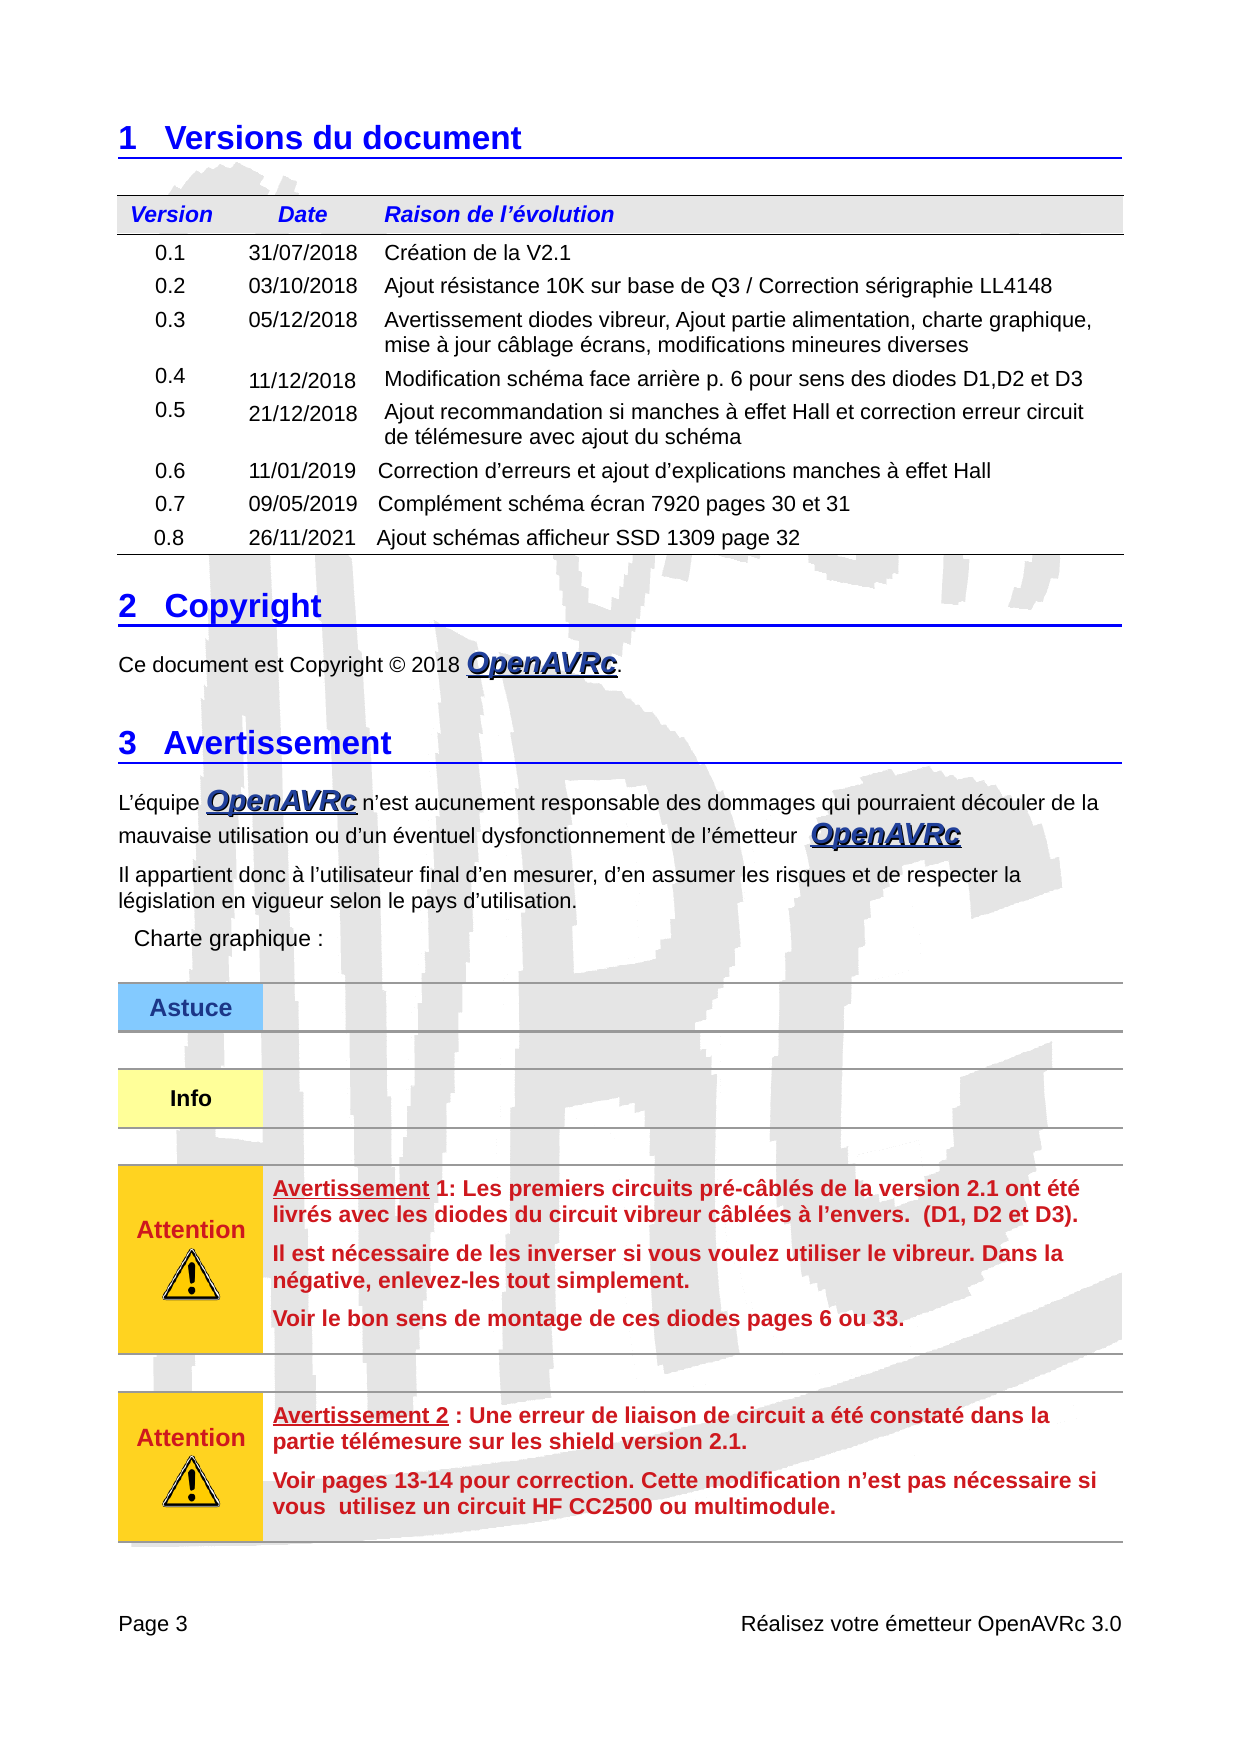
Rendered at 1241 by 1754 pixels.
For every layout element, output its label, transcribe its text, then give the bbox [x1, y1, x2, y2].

text Ce document est Copyright © 2018 OpenAVRc. [118, 646, 1122, 679]
table_header Avertissement 1: Les premiers circuits pré-câblés de la version 2.1 ont été livrés avec les diodes du circuit vibreur câblées à l’envers. (D1, D2 et D3). Il est nécessaire de les inverser si vous voulez utiliser le vibreur. Dans la négative, enlevez-les tout simplement. Voir le bon sens de montage de ces diodes pages 6 ou 33. [264, 1166, 1122, 1353]
table_header [264, 984, 1122, 1030]
table_header Raison de l’évolution [372, 196, 1123, 233]
table_header Version [117, 196, 236, 233]
text L’équipe OpenAVRc n’est aucunement responsable des dommages qui pourraient découler de la mauvaise utilisation ou d’un éventuel dysfonctionnement de l’émetteur OpenAVRc [118, 783, 1122, 850]
table_header Info [118, 1070, 263, 1127]
picture [158, 1451, 224, 1511]
table_header Attention [118, 1393, 263, 1541]
text Il appartient donc à l’utilisateur final d’en mesurer, d’en assumer les risques et de respecter la législation en vigueur selon le pays d’utilisation. [118, 862, 1122, 913]
text Charte graphique : [118, 925, 1122, 952]
table_cell 31/07/2018 03/10/2018 05/12/2018 11/12/2018 21/12/2018 11/01/2019 09/05/2019 26/11/2021 [236, 235, 372, 554]
table_cell Création de la V2.1 Ajout résistance 10K sur base de Q3 / Correction sérigraphie LL4148 Avertissement diodes vibreur, Ajout partie alimentation, charte graphique, mise à jour câblage écrans, modifications mineures diverses Modification schéma face arrière p. 6 pour sens des diodes D1,D2 et D3 Ajout recommandation si manches à effet Hall et correction erreur circuit de télémesure avec ajout du schéma Correction d’erreurs et ajout d’explications manches à effet Hall Complément schéma écran 7920 pages 30 et 31 Ajout schémas afficheur SSD 1309 page 32 [372, 235, 1123, 554]
table_header Attention [118, 1166, 263, 1353]
table_cell 0.1 0.2 0.3 0.4 0.5 0.6 0.7 0.8 [117, 235, 236, 554]
table_header Avertissement 2 : Une erreur de liaison de circuit a été constaté dans la partie télémesure sur les shield version 2.1. Voir pages 13-14 pour correction. Cette modification n’est pas nécessaire si vous utilisez un circuit HF CC2500 ou multimodule. [264, 1393, 1122, 1541]
table_header [264, 1070, 1122, 1127]
subtitle 2 Copyright [118, 586, 1122, 624]
table_header Date [236, 196, 372, 233]
subtitle 3 Avertissement [118, 723, 1122, 762]
table_header Astuce [118, 984, 263, 1030]
subtitle 1 Versions du document [118, 118, 1122, 157]
picture [158, 1244, 224, 1304]
